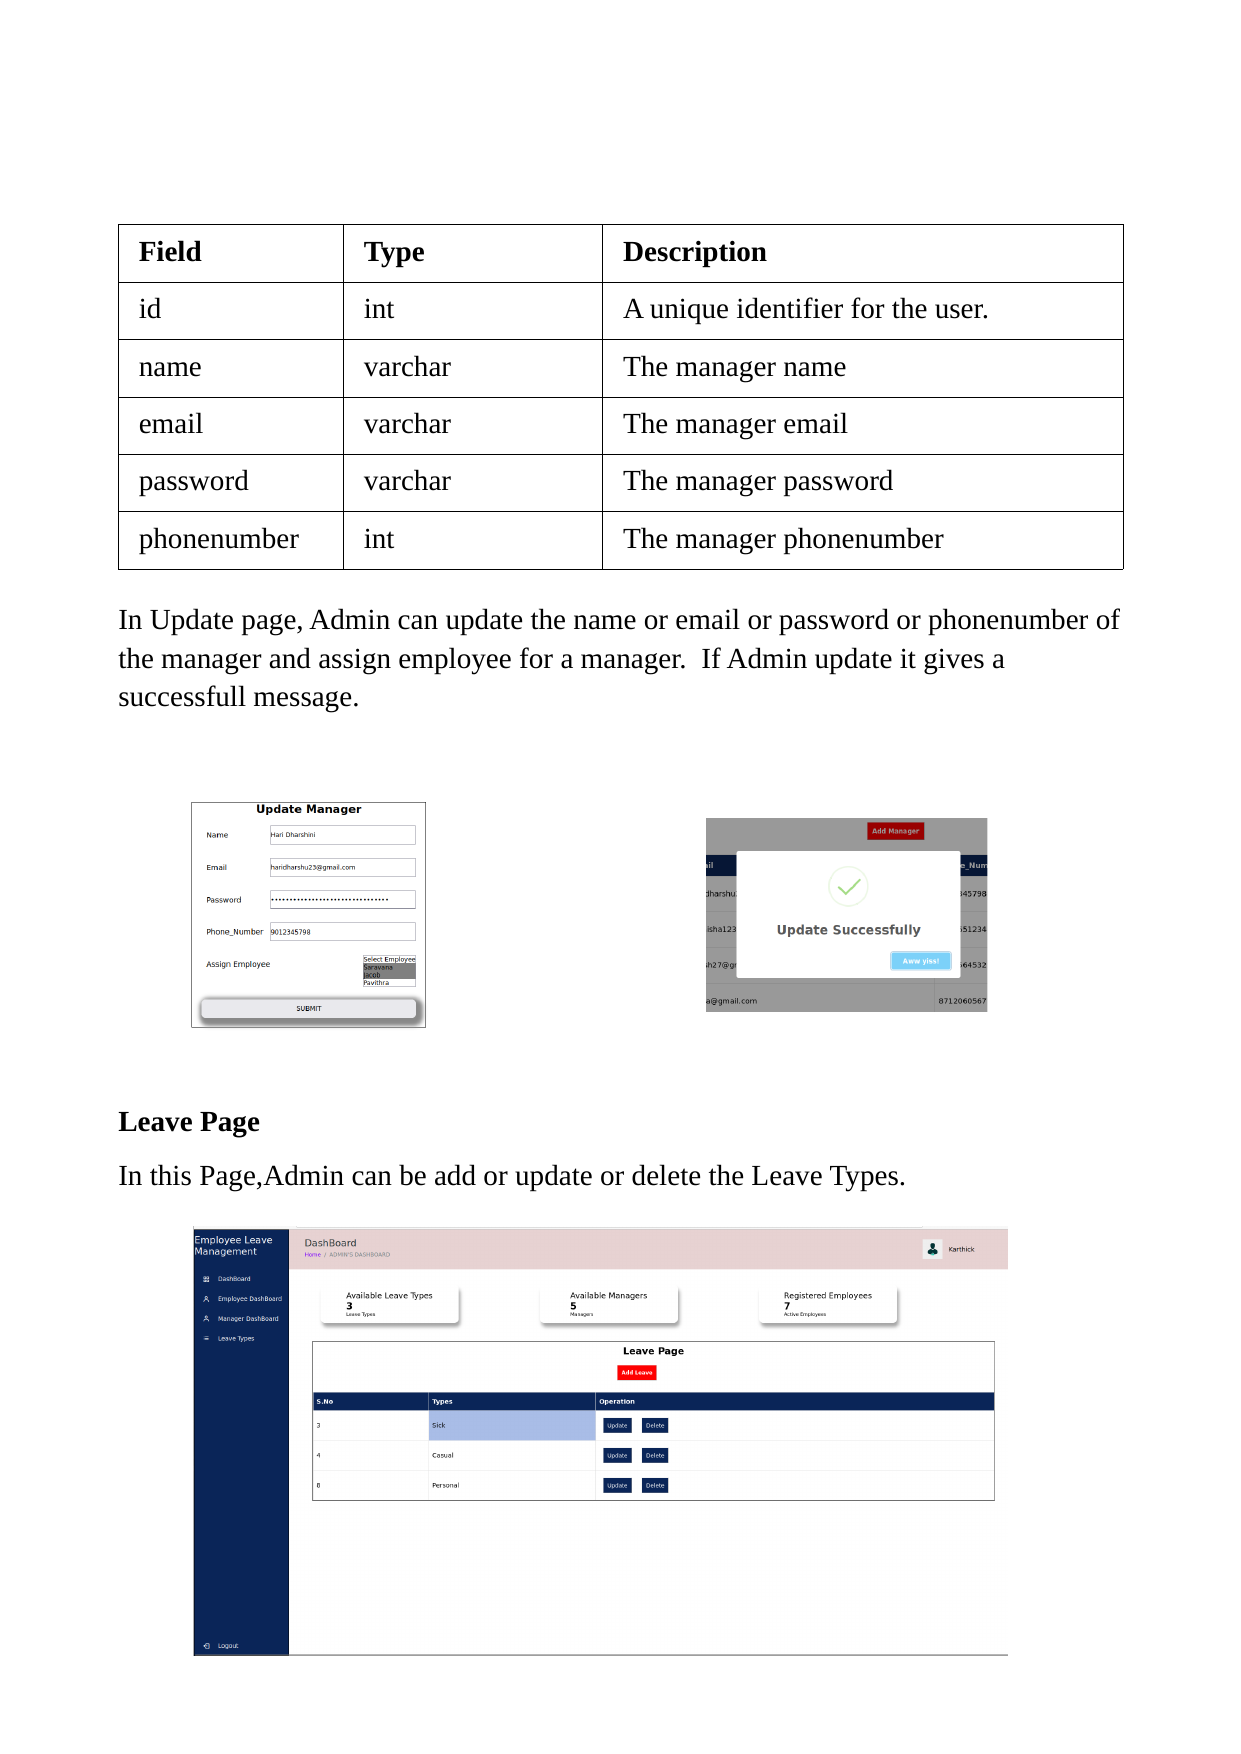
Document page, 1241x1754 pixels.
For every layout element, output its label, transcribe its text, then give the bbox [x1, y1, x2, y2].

table_cell email [119, 398, 343, 454]
table_cell name [119, 340, 343, 397]
table_header Field [119, 225, 343, 282]
table_cell int [344, 283, 602, 339]
table_cell varchar [344, 455, 602, 511]
table_cell The manager name [603, 340, 1123, 397]
text In Update page, Admin can update the name or email or password or phonenumber of the manager and assign employee for a manager. If Admin update it gives a successfull message. [118, 602, 1122, 713]
table_cell password [119, 455, 343, 511]
picture [193, 1226, 1008, 1656]
table_cell A unique identifier for the user. [603, 283, 1123, 339]
table_header Description [603, 225, 1123, 282]
table_cell varchar [344, 340, 602, 397]
picture [169, 768, 437, 1089]
table_cell id [119, 283, 343, 339]
table_cell The manager password [603, 455, 1123, 511]
table_header Type [344, 225, 602, 282]
table_cell The manager phonenumber [603, 512, 1123, 569]
table_cell The manager email [603, 398, 1123, 454]
table_cell phonenumber [119, 512, 343, 569]
text In this Page,Admin can be add or update or delete the Leave Types. [118, 1158, 1122, 1191]
picture [774, 818, 941, 1012]
table_cell varchar [344, 398, 602, 454]
table_cell int [344, 512, 602, 569]
text Leave Page [118, 1104, 1122, 1138]
